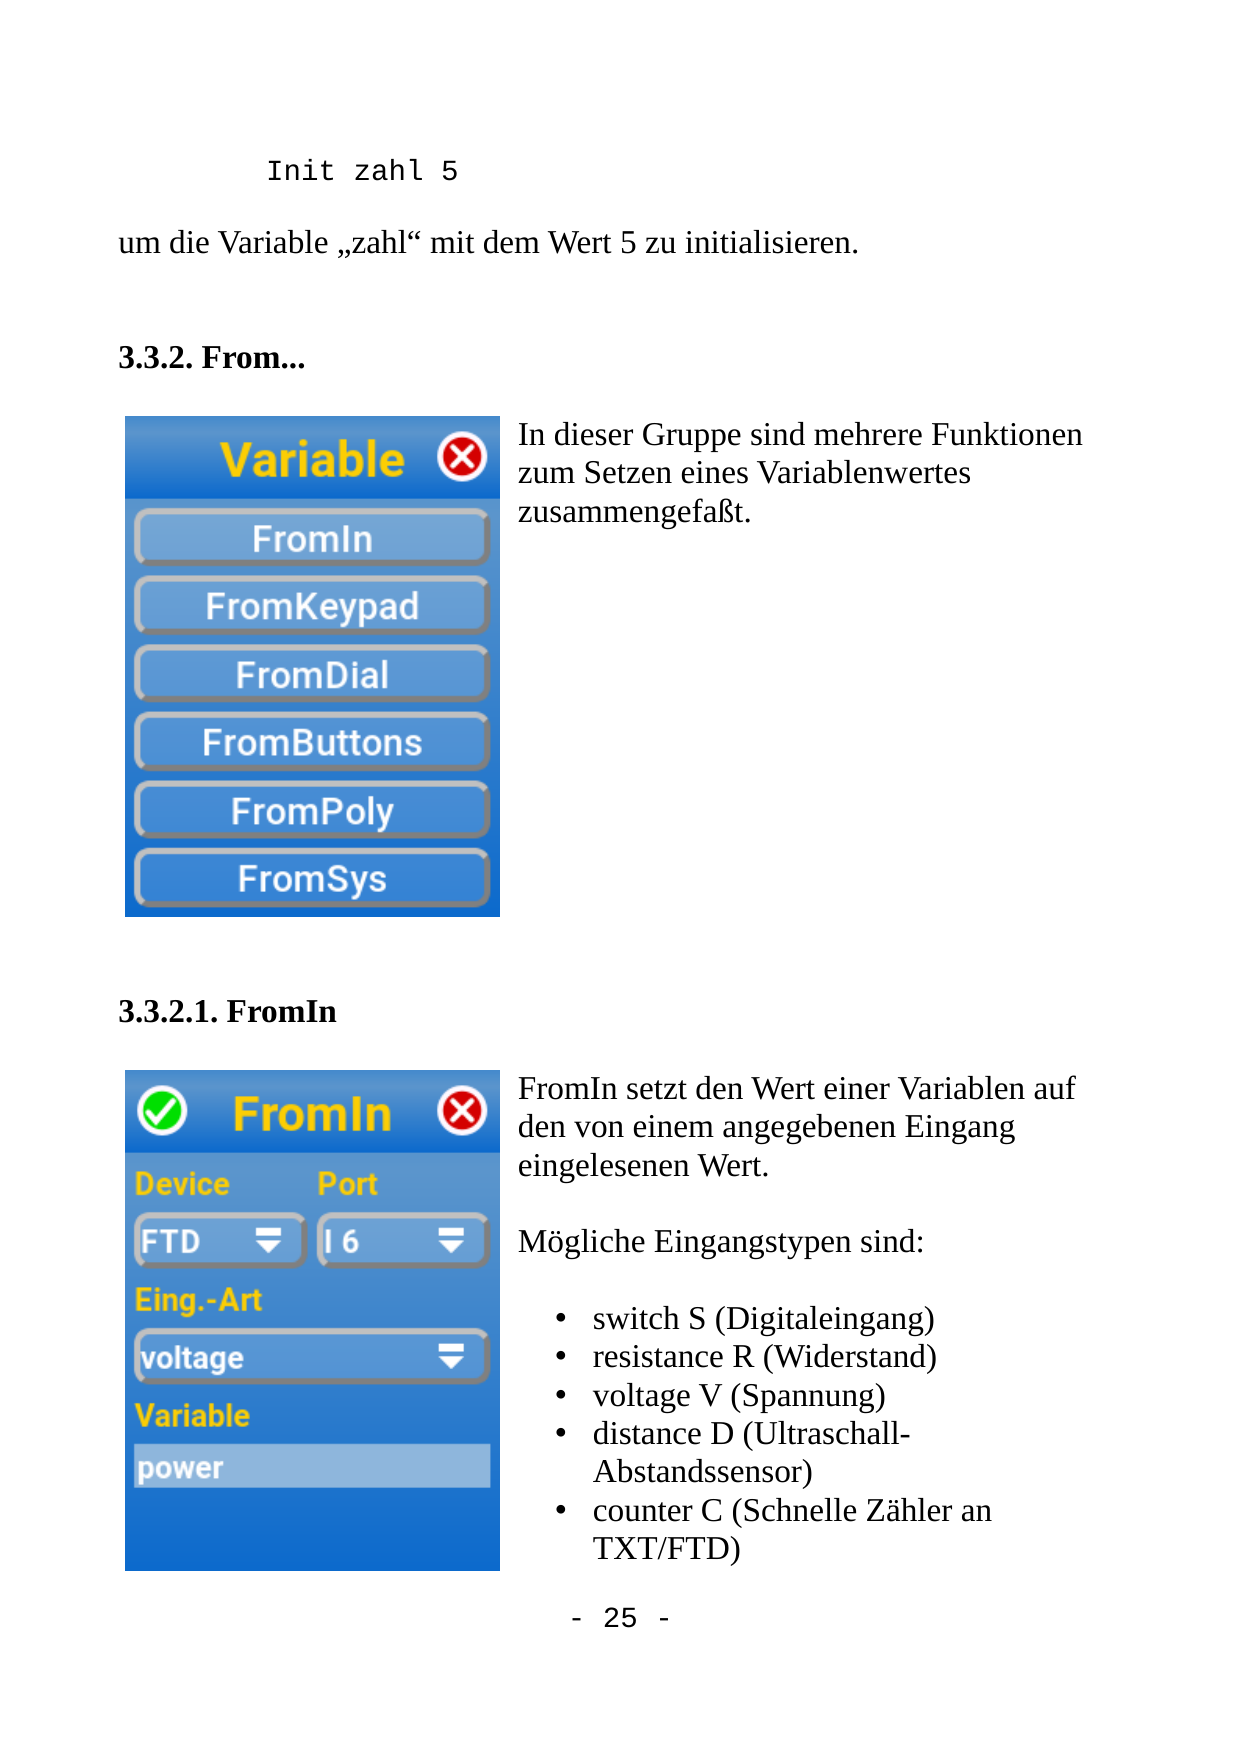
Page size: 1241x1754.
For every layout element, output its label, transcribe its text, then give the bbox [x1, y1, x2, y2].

picture [125, 1070, 500, 1571]
list resistance R (Widerstand) [500, 1336, 1122, 1375]
picture [125, 416, 500, 917]
text Mögliche Eingangstypen sind: [500, 1221, 1122, 1260]
text um die Variable „zahl“ mit dem Wert 5 zu initialisieren. [118, 222, 1122, 261]
text FromIn setzt den Wert einer Variablen auf den von einem angegebenen Eingang eingelesenen Wert. [118, 1068, 1122, 1183]
list distance D (Ultraschall-Abstandssensor) [500, 1413, 1122, 1490]
text In dieser Gruppe sind mehrere Funktionen zum Setzen eines Variablenwertes zusammengefaßt. [118, 414, 1122, 529]
text 3.3.2.1. FromIn [118, 991, 1122, 1030]
list switch S (Digitaleingang) [500, 1298, 1122, 1336]
list voltage V (Spannung) [500, 1375, 1122, 1413]
text Init zahl 5 [118, 156, 1122, 189]
text 3.3.2. From... [118, 337, 1122, 376]
list counter C (Schnelle Zähler an TXT/FTD) [500, 1490, 1122, 1566]
